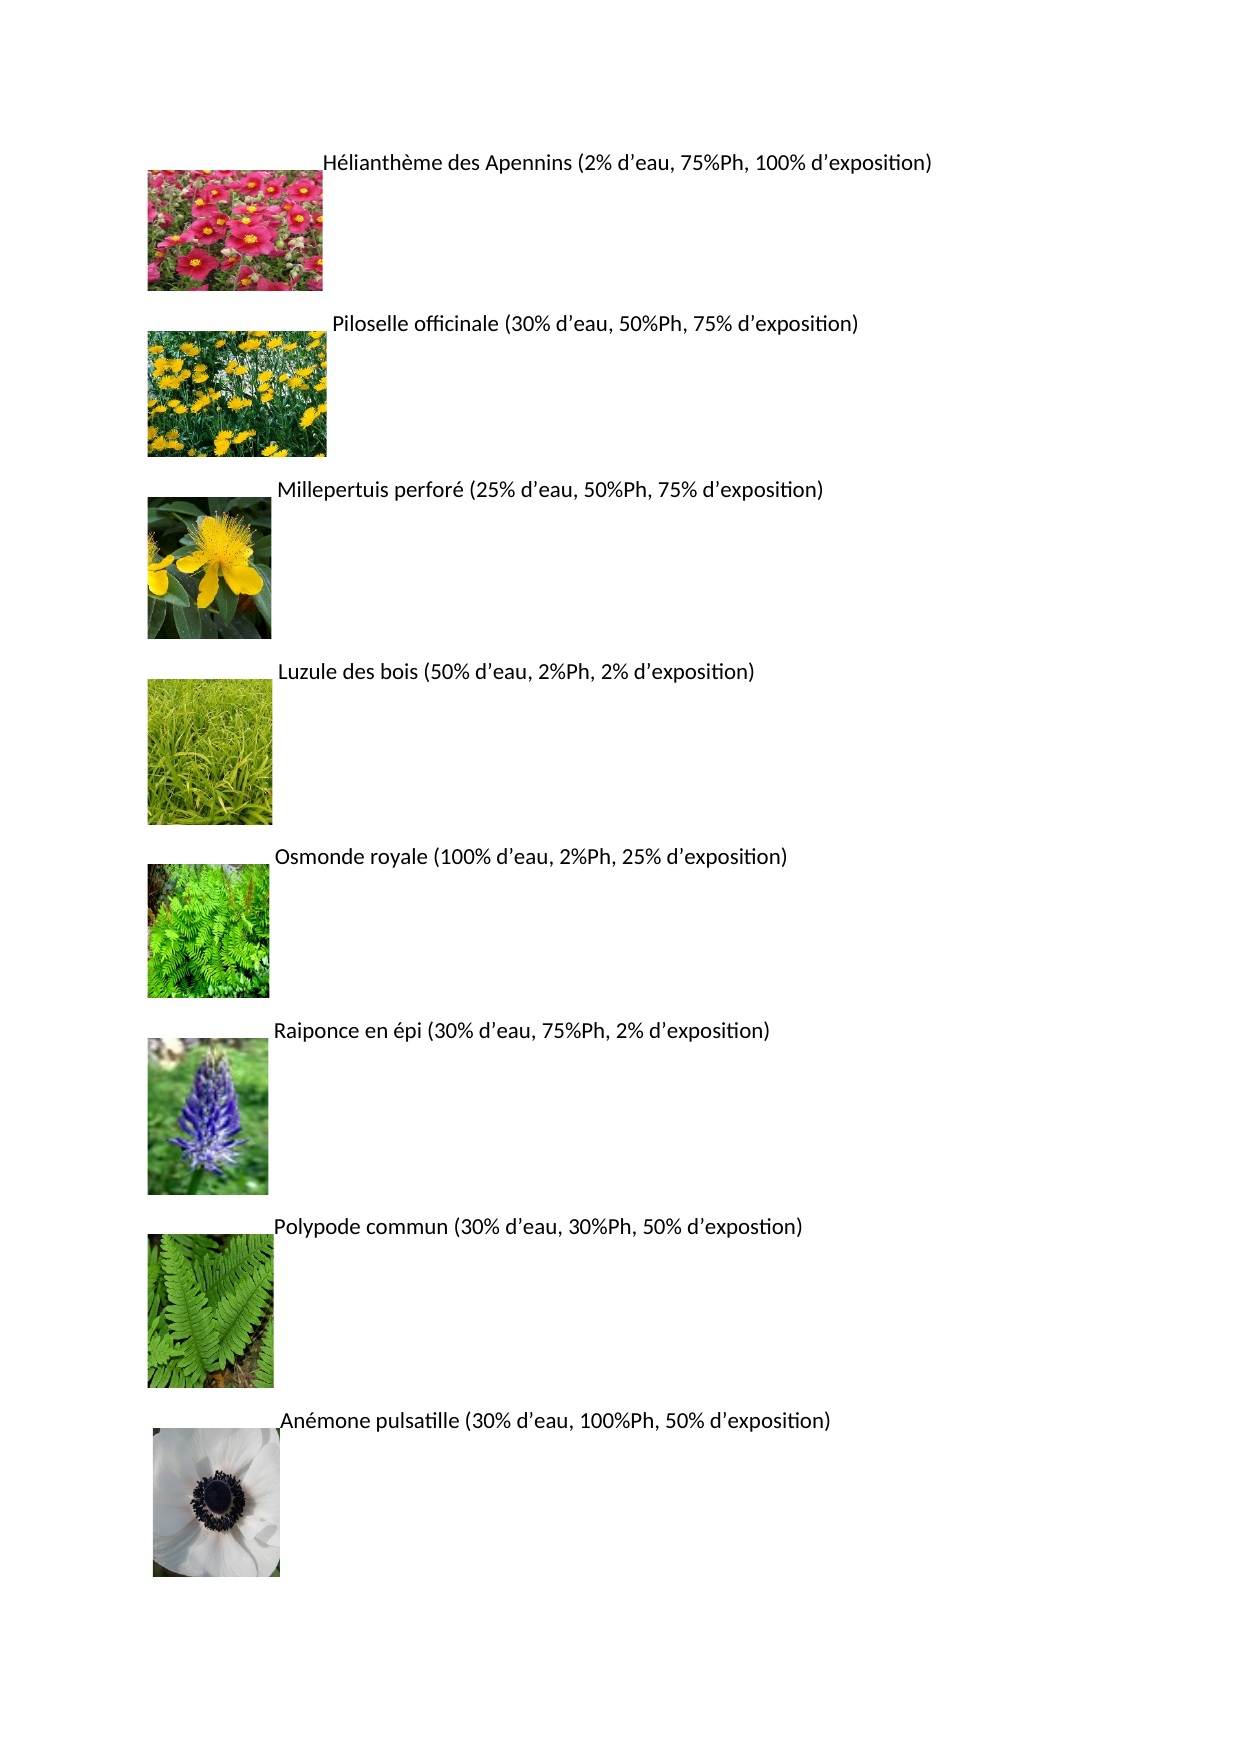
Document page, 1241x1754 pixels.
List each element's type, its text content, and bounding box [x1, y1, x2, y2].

text Millepertuis perforé (25% d’eau, 50%Ph, 75% d’exposition) [148, 475, 1093, 639]
text Osmonde royale (100% d’eau, 2%Ph, 25% d’exposition) [148, 842, 1093, 998]
text Polypode commun (30% d’eau, 30%Ph, 50% d’expostion) [148, 1212, 1093, 1388]
text Raiponce en épi (30% d’eau, 75%Ph, 2% d’exposition) [148, 1016, 1093, 1194]
text Hélianthème des Apennins (2% d’eau, 75%Ph, 100% d’exposition) [148, 148, 1093, 291]
text Piloselle officinale (30% d’eau, 50%Ph, 75% d’exposition) [148, 309, 1093, 457]
text Luzule des bois (50% d’eau, 2%Ph, 2% d’exposition) [148, 657, 1093, 824]
text Anémone pulsatille (30% d’eau, 100%Ph, 50% d’exposition) [148, 1406, 1093, 1577]
